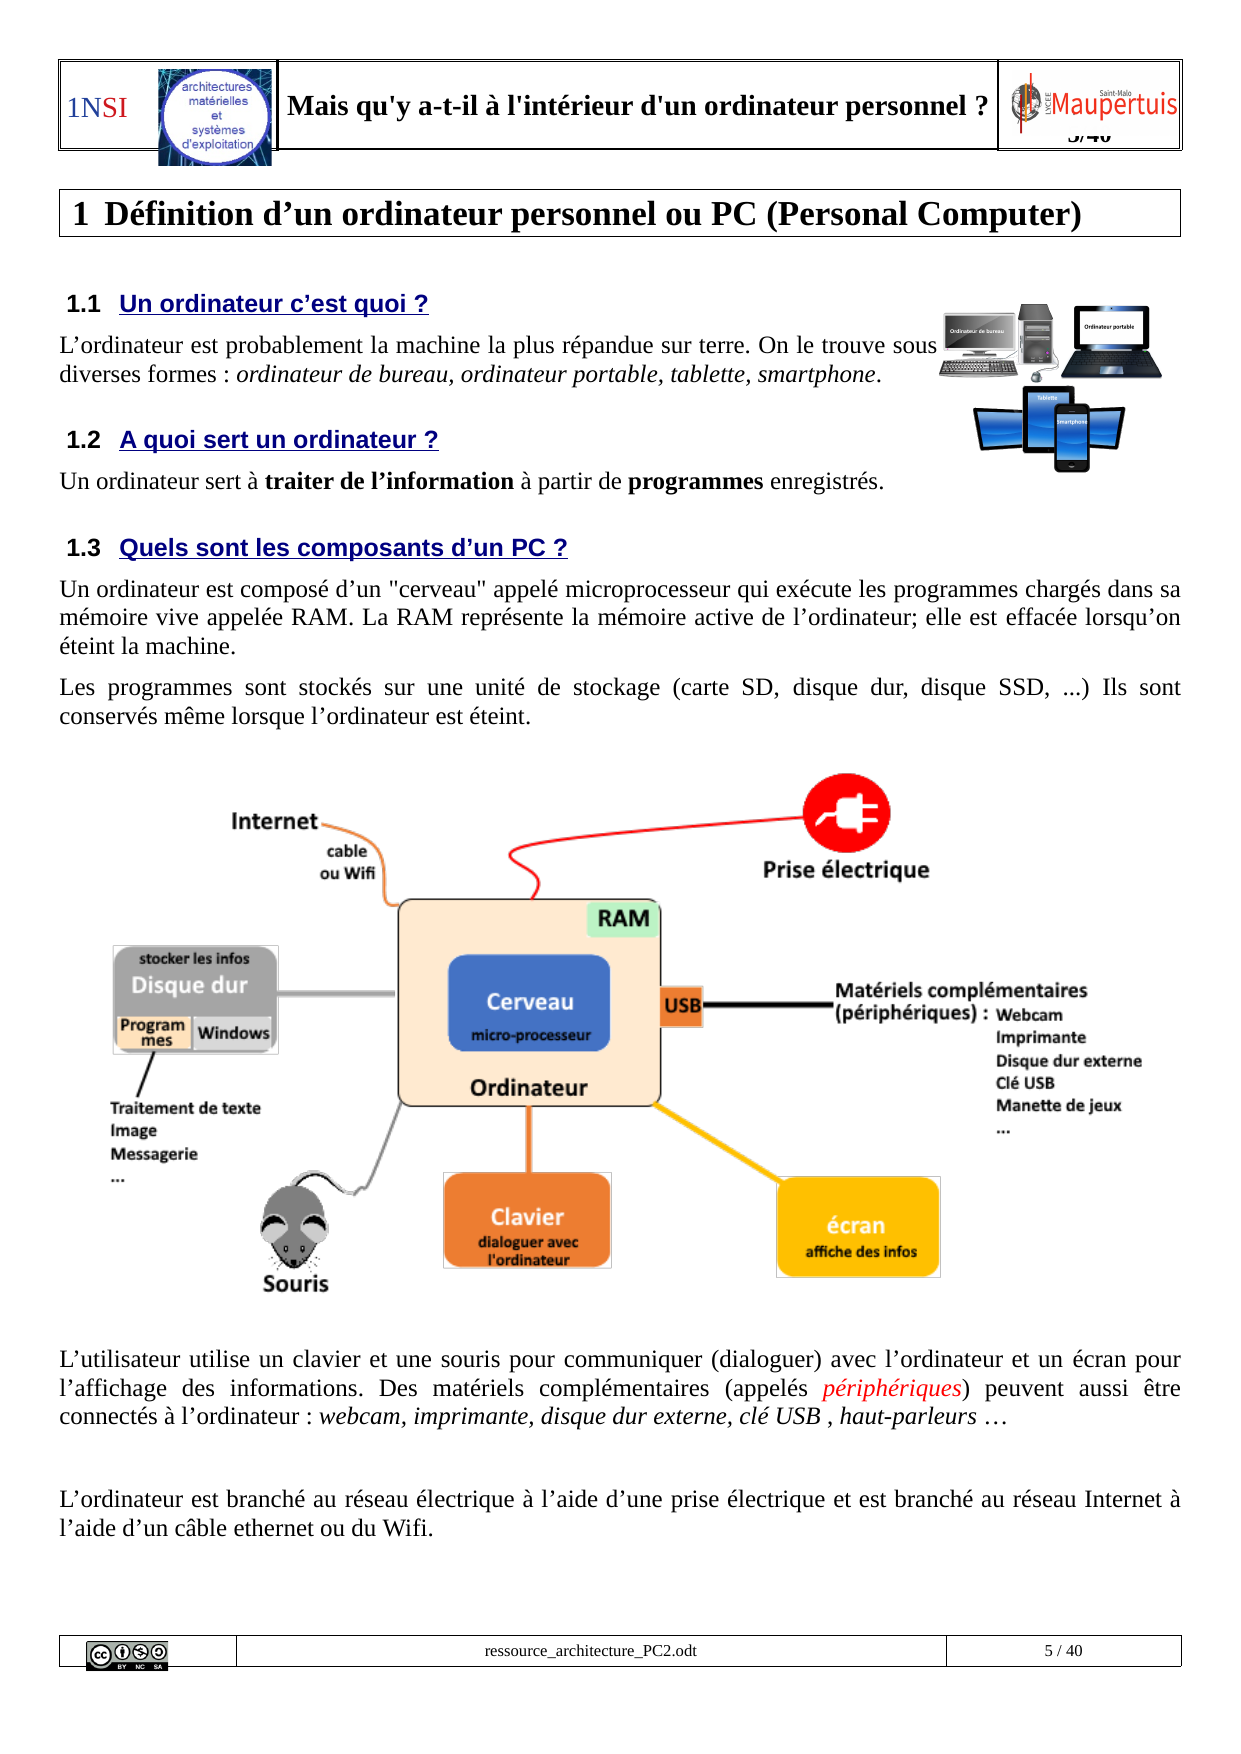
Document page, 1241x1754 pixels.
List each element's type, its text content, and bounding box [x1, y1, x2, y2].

subtitle Un ordinateur c’est quoi ? [59, 289, 1181, 317]
picture [86, 1641, 169, 1672]
text Les programmes sont stockés sur une unité de stockage (carte SD, disque dur, disque SSD, ...) Ils sont conservés même lorsque l’ordinateur est éteint. [59, 672, 1181, 730]
subtitle A quoi sert un ordinateur ? [59, 425, 938, 454]
text L’utilisateur utilise un clavier et une souris pour communiquer (dialoguer) avec l’ordinateur et un écran pour l’affichage des informations. Des matériels complémentaires (appelés périphériques) peuvent aussi être connectés à l’ordinateur : webcam, imprimante, disque dur externe, clé USB , haut-parleurs … [59, 1344, 1181, 1430]
text L’ordinateur est branché au réseau électrique à l’aide d’une prise électrique et est branché au réseau Internet à l’aide d’un câble ethernet ou du Wifi. [59, 1484, 1181, 1541]
text Un ordinateur sert à traiter de l’information à partir de programmes enregistrés. [59, 466, 1181, 495]
picture [938, 304, 1168, 475]
picture [98, 757, 1146, 1303]
picture [1011, 70, 1179, 136]
text L’ordinateur est probablement la machine la plus répandue sur terre. On le trouve sous diverses formes : ordinateur de bureau, ordinateur portable, tablette, smartphone. [59, 330, 938, 387]
text Un ordinateur est composé d’un "cerveau" appelé microprocesseur qui exécute les programmes chargés dans sa mémoire vive appelée RAM. La RAM représente la mémoire active de l’ordinateur; elle est effacée lorsqu’on éteint la machine. [59, 574, 1181, 660]
picture [158, 69, 272, 166]
subtitle Quels sont les composants d’un PC ? [59, 532, 1181, 561]
subtitle Définition d’un ordinateur personnel ou PC (Personal Computer) [60, 190, 1180, 236]
